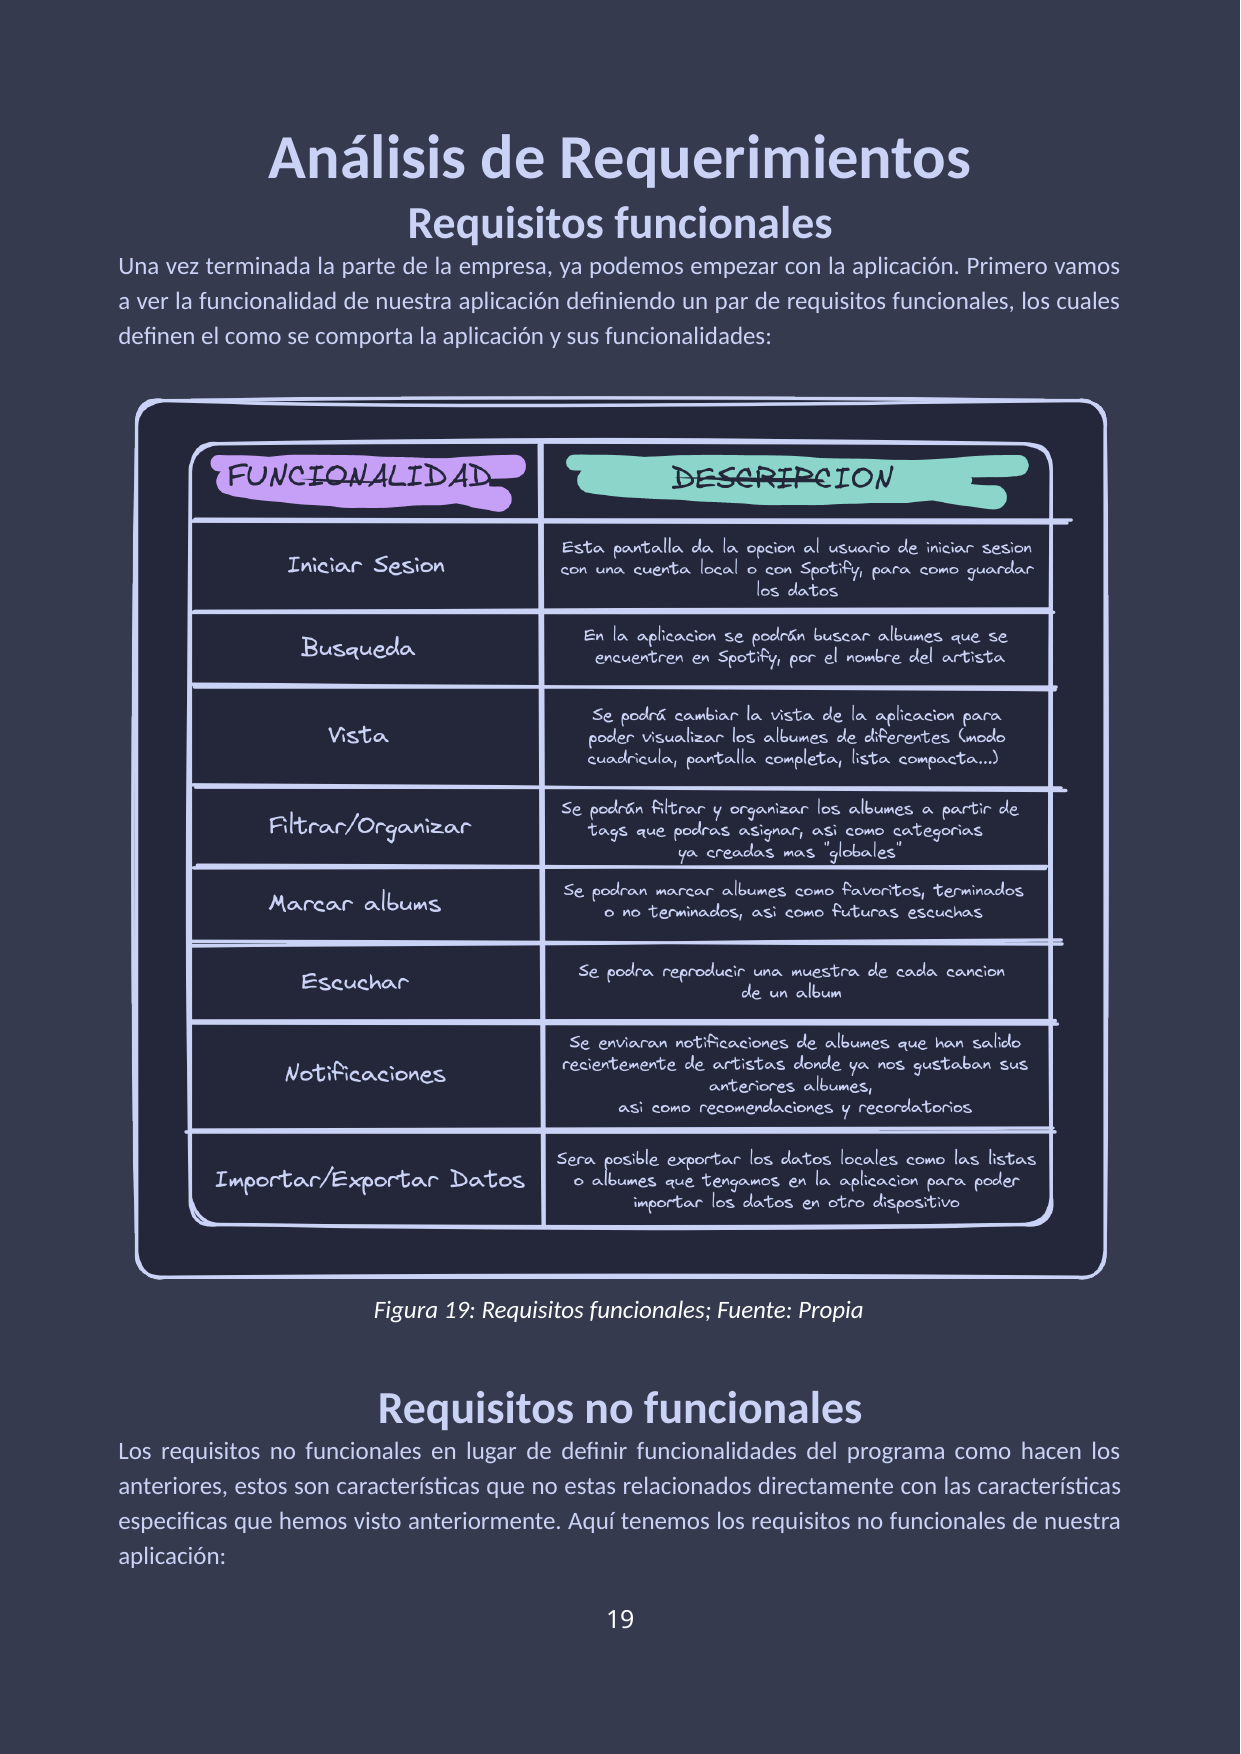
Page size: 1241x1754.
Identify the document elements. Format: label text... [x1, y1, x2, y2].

picture [118, 382, 1123, 1295]
text Análisis de Requerimientos [118, 118, 1122, 194]
text Figura 19: Requisitos funcionales; Fuente: Propia [118, 1295, 1122, 1325]
text Los requisitos no funcionales en lugar de definir funcionalidades del programa como hacen los anteriores, estos son características que no estas relacionados directamente con las características especificas que hemos visto anteriormente. Aquí tenemos los requisitos no funcionales de nuestra aplicación: [118, 1435, 1122, 1570]
text Requisitos no funcionales [118, 1379, 1122, 1435]
text Una vez terminada la parte de la empresa, ya podemos empezar con la aplicación. Primero vamos a ver la funcionalidad de nuestra aplicación definiendo un par de requisitos funcionales, los cuales definen el como se comporta la aplicación y sus funcionalidades: [118, 250, 1122, 351]
text Requisitos funcionales [118, 194, 1122, 250]
